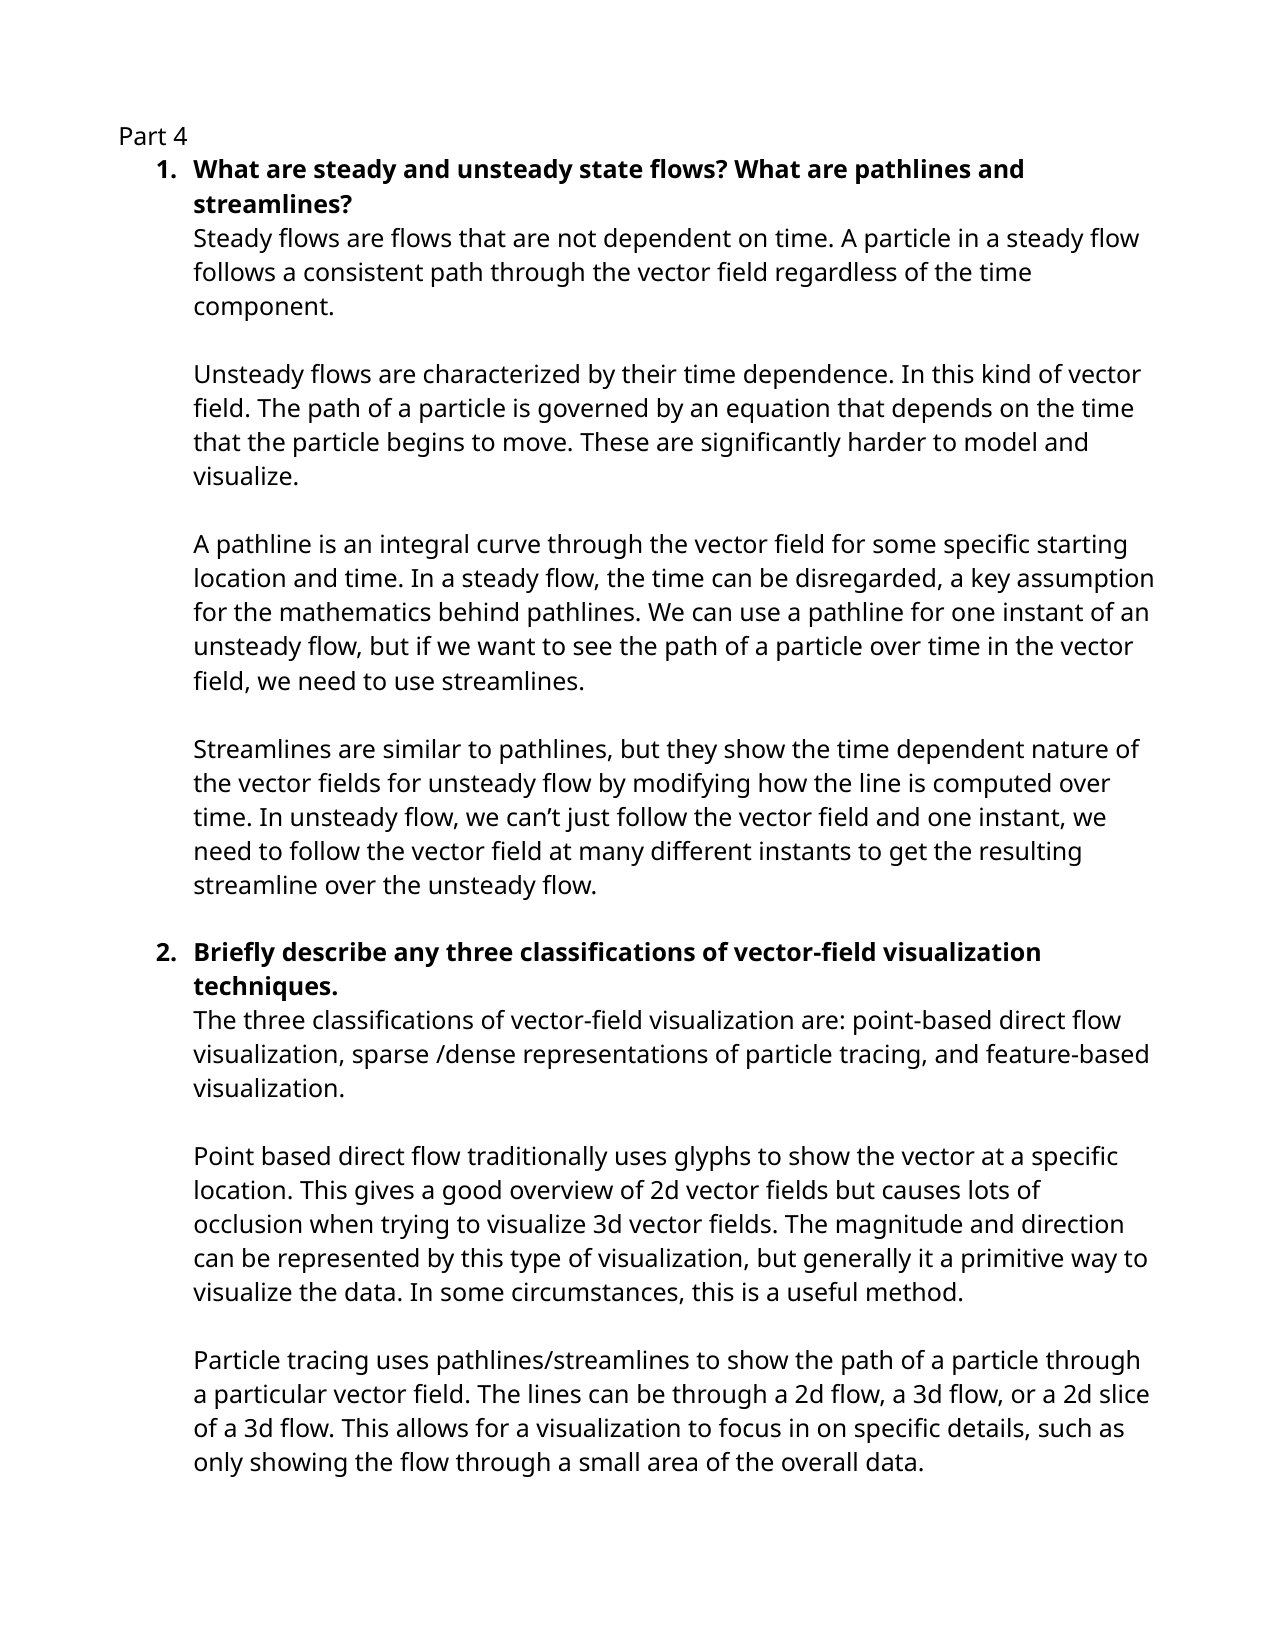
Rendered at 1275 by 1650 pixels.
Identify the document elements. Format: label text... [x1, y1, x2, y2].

list Steady flows are flows that are not dependent on time. A particle in a steady flow follows a consistent path through the vector field regardless of the time component. [156, 220, 1157, 322]
list What are steady and unsteady state flows? What are pathlines and streamlines? [156, 152, 1157, 220]
list Briefly describe any three classifications of vector-field visualization techniques. [156, 934, 1157, 1002]
list Particle tracing uses pathlines/streamlines to show the path of a particle through a particular vector field. The lines can be through a 2d flow, a 3d flow, or a 2d slice of a 3d flow. This allows for a visualization to focus in on specific details, such as only showing the flow through a small area of the overall data. [156, 1343, 1157, 1479]
list Point based direct flow traditionally uses glyphs to show the vector at a specific location. This gives a good overview of 2d vector fields but causes lots of occlusion when trying to visualize 3d vector fields. The magnitude and direction can be represented by this type of visualization, but generally it a primitive way to visualize the data. In some circumstances, this is a useful method. [156, 1138, 1157, 1309]
list The three classifications of vector-field visualization are: point-based direct flow visualization, sparse /dense representations of particle tracing, and feature-based visualization. [156, 1002, 1157, 1104]
list Streamlines are similar to pathlines, but they show the time dependent nature of the vector fields for unsteady flow by modifying how the line is computed over time. In unsteady flow, we can’t just follow the vector field and one instant, we need to follow the vector field at many different instants to get the resulting streamline over the unsteady flow. [156, 731, 1157, 902]
text Part 4 [118, 118, 1157, 152]
list A pathline is an integral curve through the vector field for some specific starting location and time. In a steady flow, the time can be disregarded, a key assumption for the mathematics behind pathlines. We can use a pathline for one instant of an unsteady flow, but if we want to see the path of a particle over time in the vector field, we need to use streamlines. [156, 527, 1157, 697]
list Unsteady flows are characterized by their time dependence. In this kind of vector field. The path of a particle is governed by an equation that depends on the time that the particle begins to move. These are significantly harder to model and visualize. [156, 357, 1157, 493]
